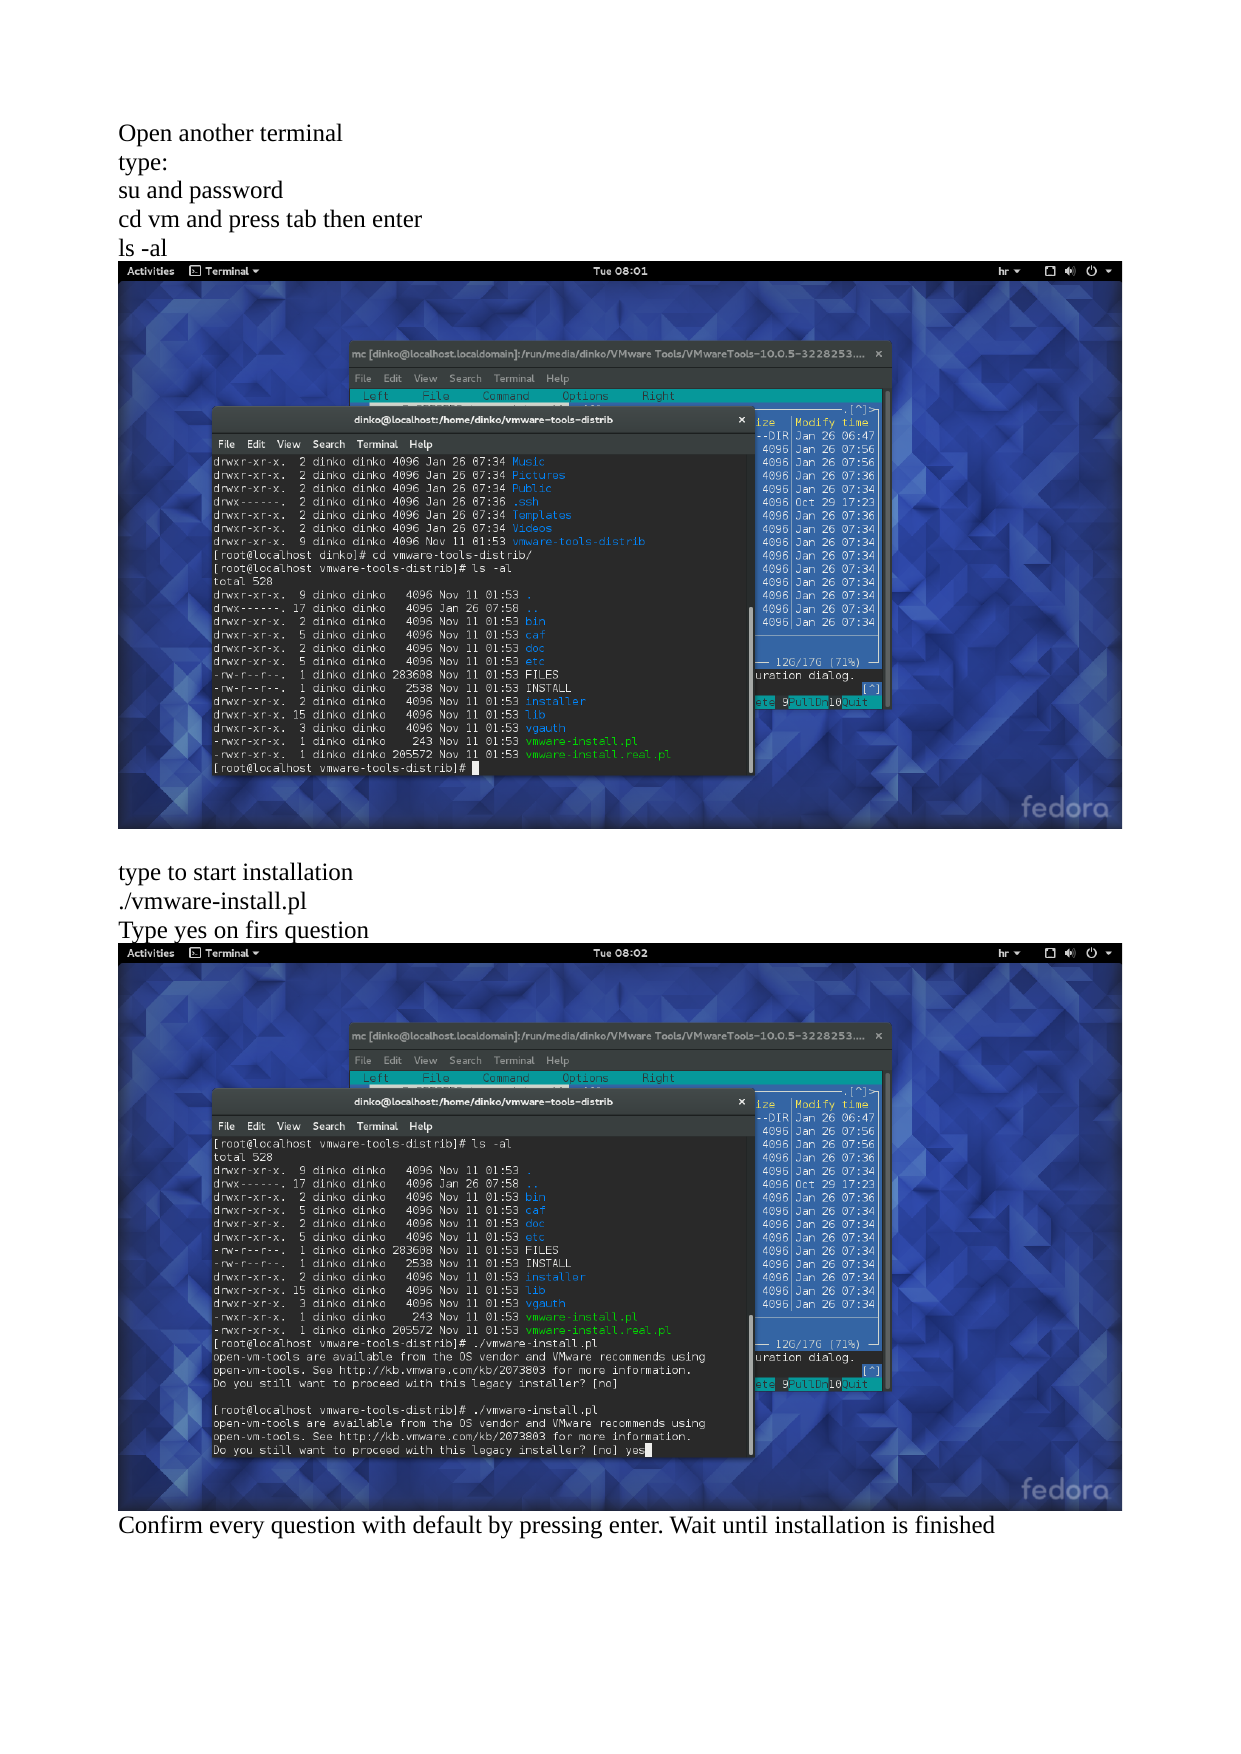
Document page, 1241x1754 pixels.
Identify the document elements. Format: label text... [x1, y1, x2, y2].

picture [118, 943, 1123, 1511]
text ls -al [118, 233, 1122, 261]
picture [118, 261, 1123, 829]
text cd vm and press tab then enter [118, 204, 1122, 233]
text ./vmware-install.pl [118, 886, 1122, 915]
text Confirm every question with default by pressing enter. Wait until installation is finished [118, 1511, 1122, 1539]
text type to start installation [118, 857, 1122, 886]
text Type yes on firs question [118, 915, 1122, 943]
text type: [118, 147, 1122, 176]
text su and password [118, 176, 1122, 204]
text Open another terminal [118, 118, 1122, 147]
